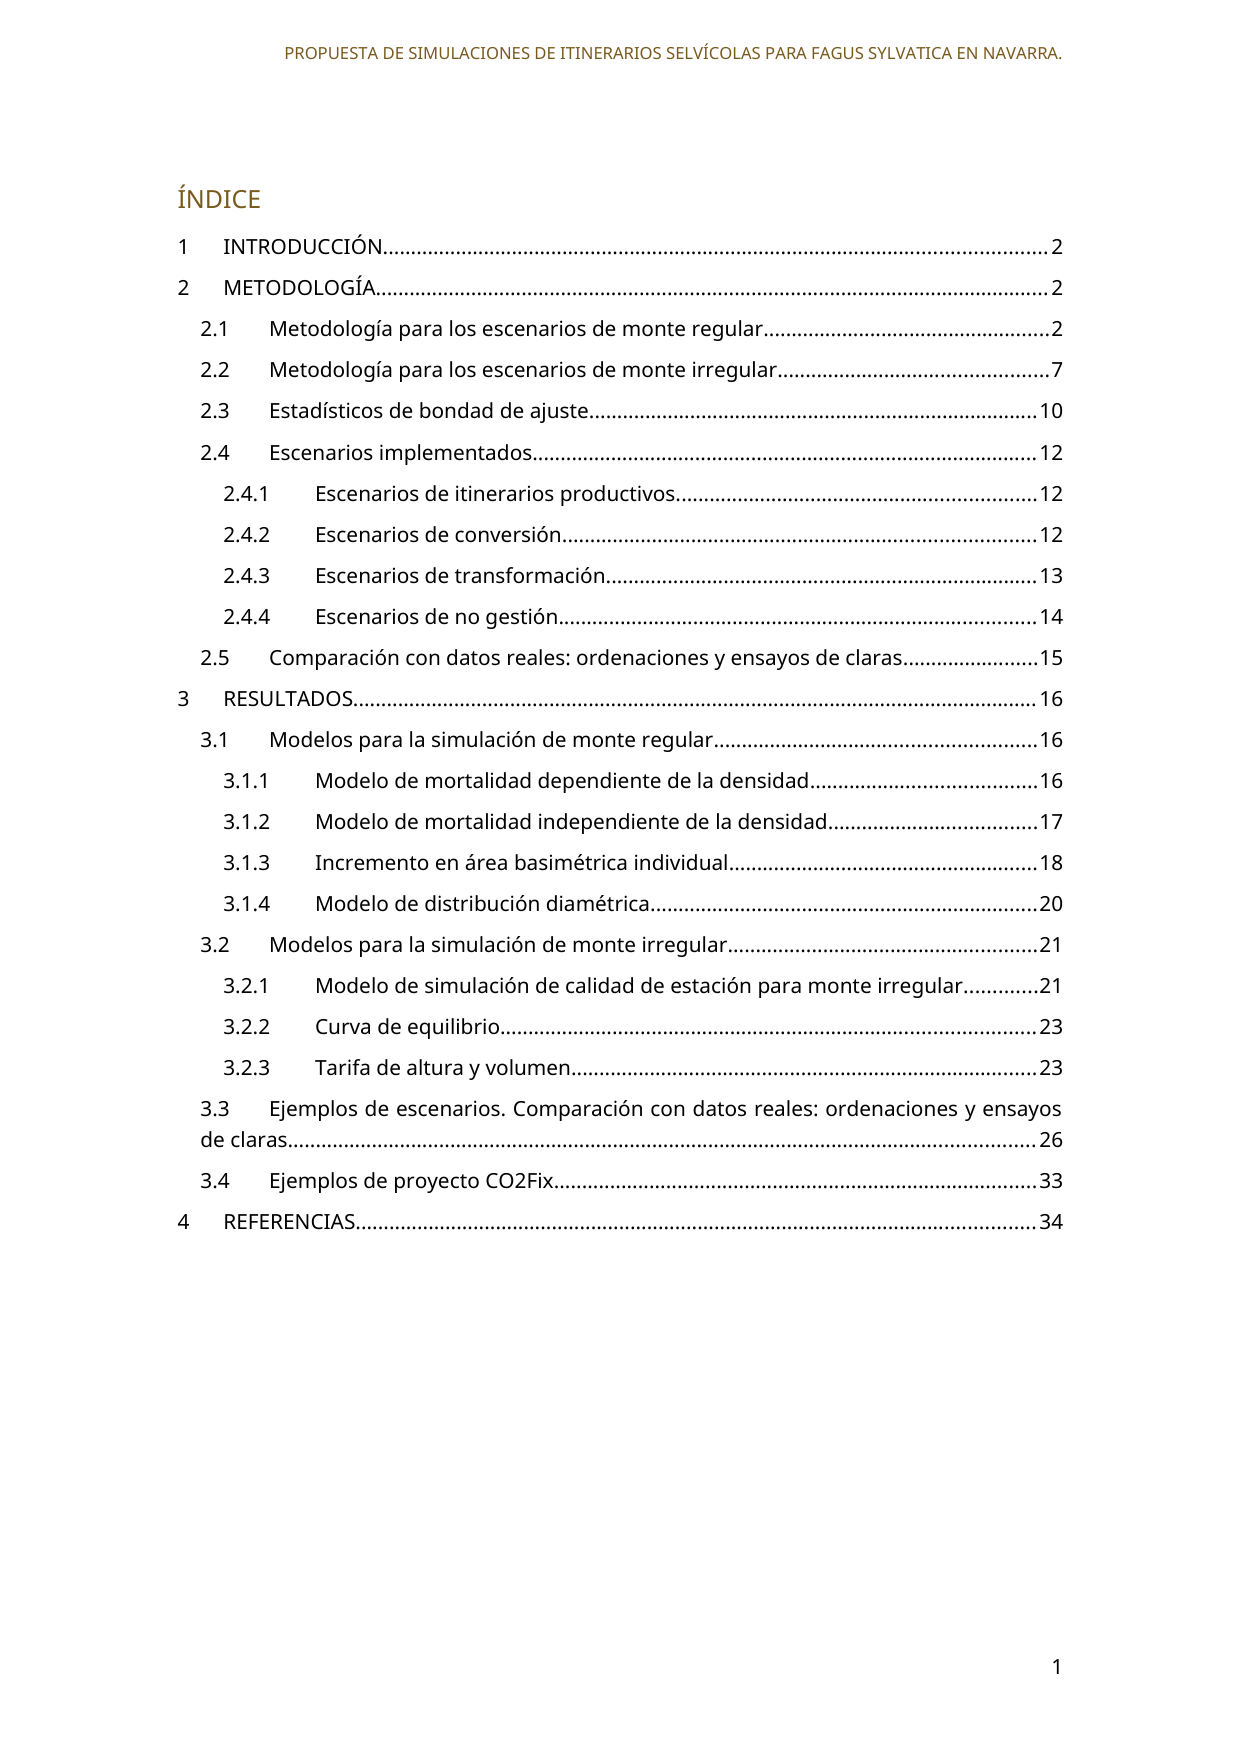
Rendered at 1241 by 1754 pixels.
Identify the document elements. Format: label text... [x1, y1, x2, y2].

text 3.2.1 Modelo de simulación de calidad de estación para monte irregular 21 [223, 971, 1063, 999]
text 2.1 Metodología para los escenarios de monte regular 2 [200, 314, 1063, 343]
text 4 REFERENCIAS 34 [177, 1207, 1063, 1235]
text 2.4.1 Escenarios de itinerarios productivos. 12 [223, 479, 1063, 507]
text 3.3 Ejemplos de escenarios. Comparación con datos reales: ordenaciones y ensayos de claras 26 [200, 1094, 1063, 1153]
text 2.4.3 Escenarios de transformación. 13 [223, 561, 1063, 589]
text 2.4.4 Escenarios de no gestión. 14 [223, 602, 1063, 630]
text 1 INTRODUCCIÓN 2 [177, 232, 1063, 261]
text 2.2 Metodología para los escenarios de monte irregular 7 [200, 356, 1063, 384]
text 3.1.1 Modelo de mortalidad dependiente de la densidad 16 [223, 766, 1063, 794]
text 3.1.2 Modelo de mortalidad independiente de la densidad 17 [223, 807, 1063, 835]
text 2.5 Comparación con datos reales: ordenaciones y ensayos de claras 15 [200, 643, 1063, 671]
text 3.1 Modelos para la simulación de monte regular 16 [200, 725, 1063, 753]
text 2 METODOLOGÍA 2 [177, 273, 1063, 302]
text 3.1.4 Modelo de distribución diamétrica 20 [223, 889, 1063, 917]
text 2.4 Escenarios implementados 12 [200, 438, 1063, 466]
text 2.4.2 Escenarios de conversión. 12 [223, 520, 1063, 548]
text 3 RESULTADOS 16 [177, 684, 1063, 712]
subtitle ÍNDICE [177, 148, 1063, 216]
text 3.2.3 Tarifa de altura y volumen 23 [223, 1053, 1063, 1082]
text 3.4 Ejemplos de proyecto CO2Fix 33 [200, 1166, 1063, 1194]
text 3.2 Modelos para la simulación de monte irregular 21 [200, 930, 1063, 958]
text 3.2.2 Curva de equilibrio 23 [223, 1012, 1063, 1041]
text 3.1.3 Incremento en área basimétrica individual 18 [223, 848, 1063, 876]
text 2.3 Estadísticos de bondad de ajuste 10 [200, 397, 1063, 425]
